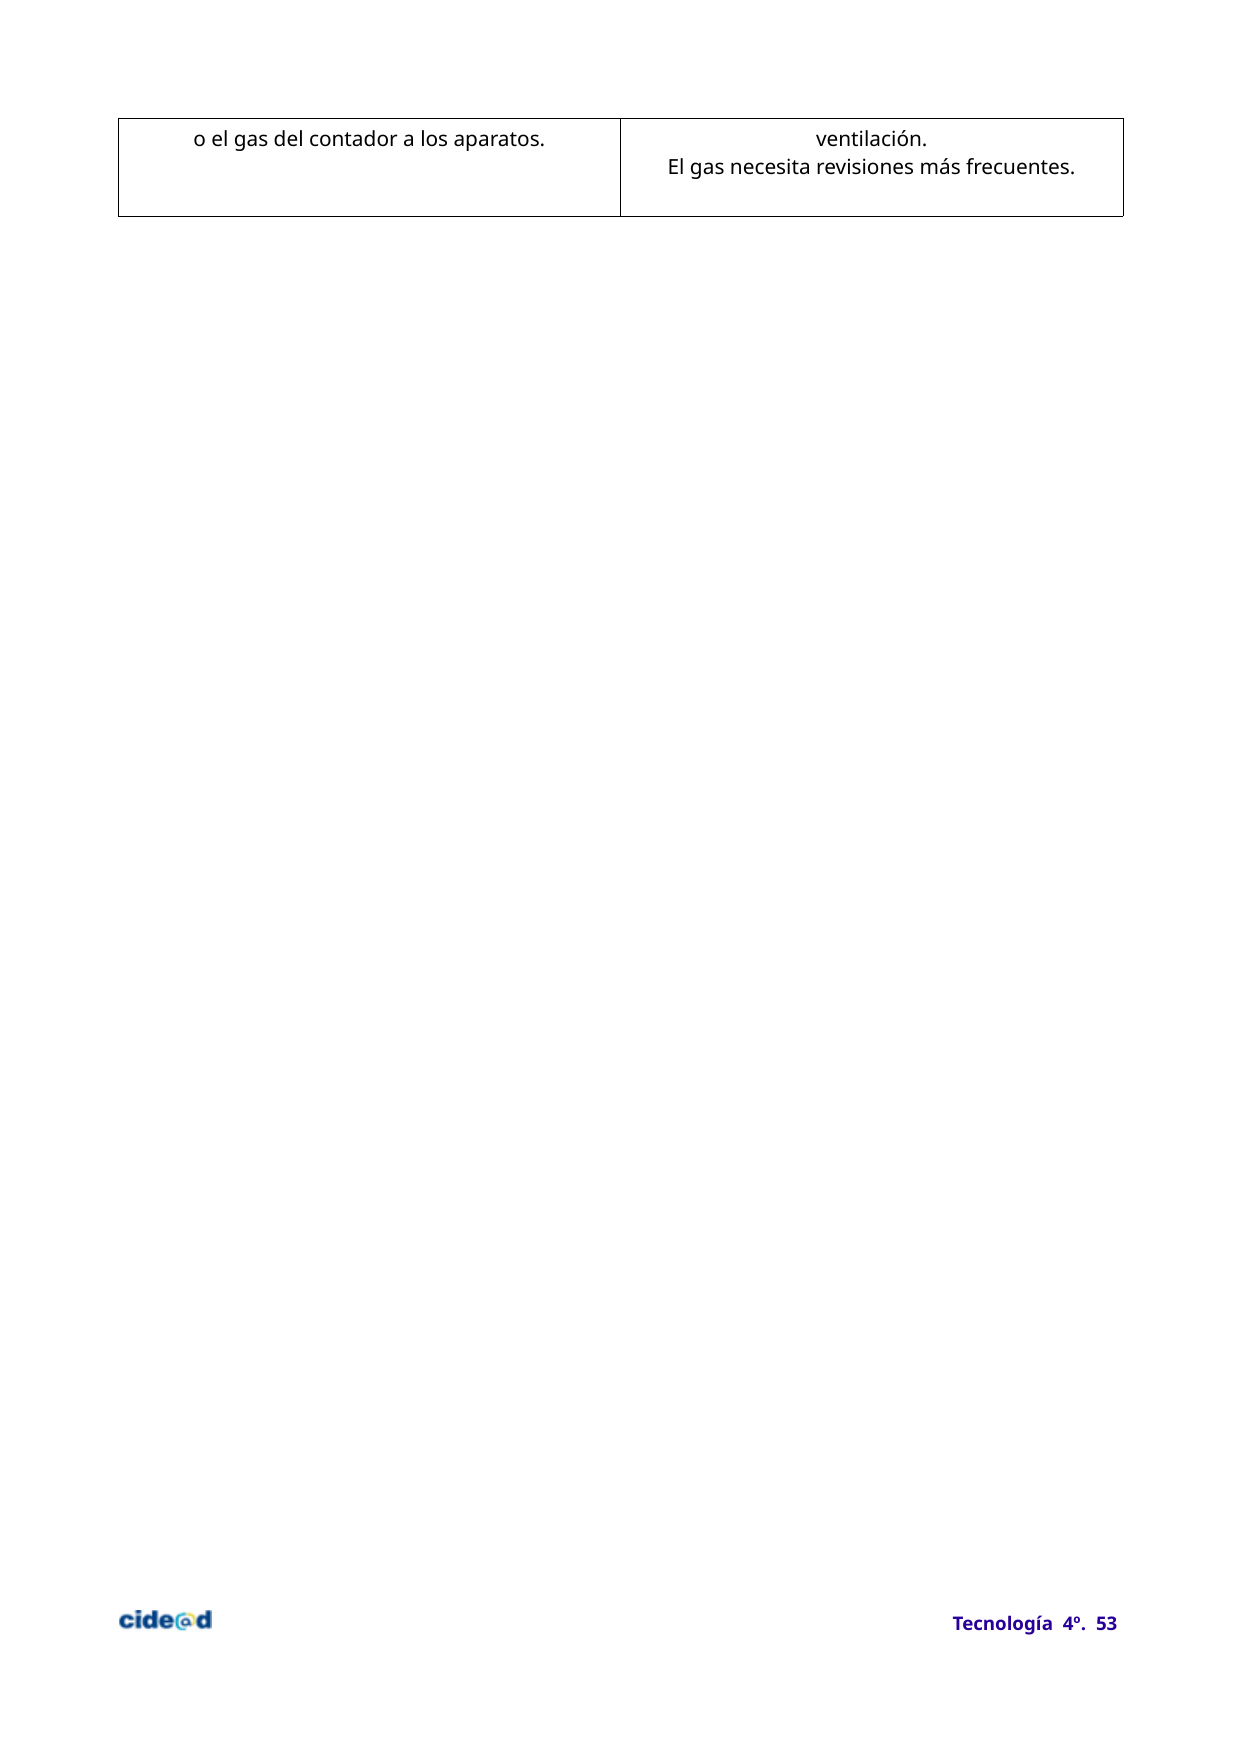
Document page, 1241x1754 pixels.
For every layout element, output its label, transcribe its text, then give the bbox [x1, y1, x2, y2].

table_cell o el gas del contador a los aparatos. [119, 119, 620, 216]
picture [118, 1610, 212, 1632]
table_cell ventilación. El gas necesita revisiones más frecuentes. [621, 119, 1123, 216]
